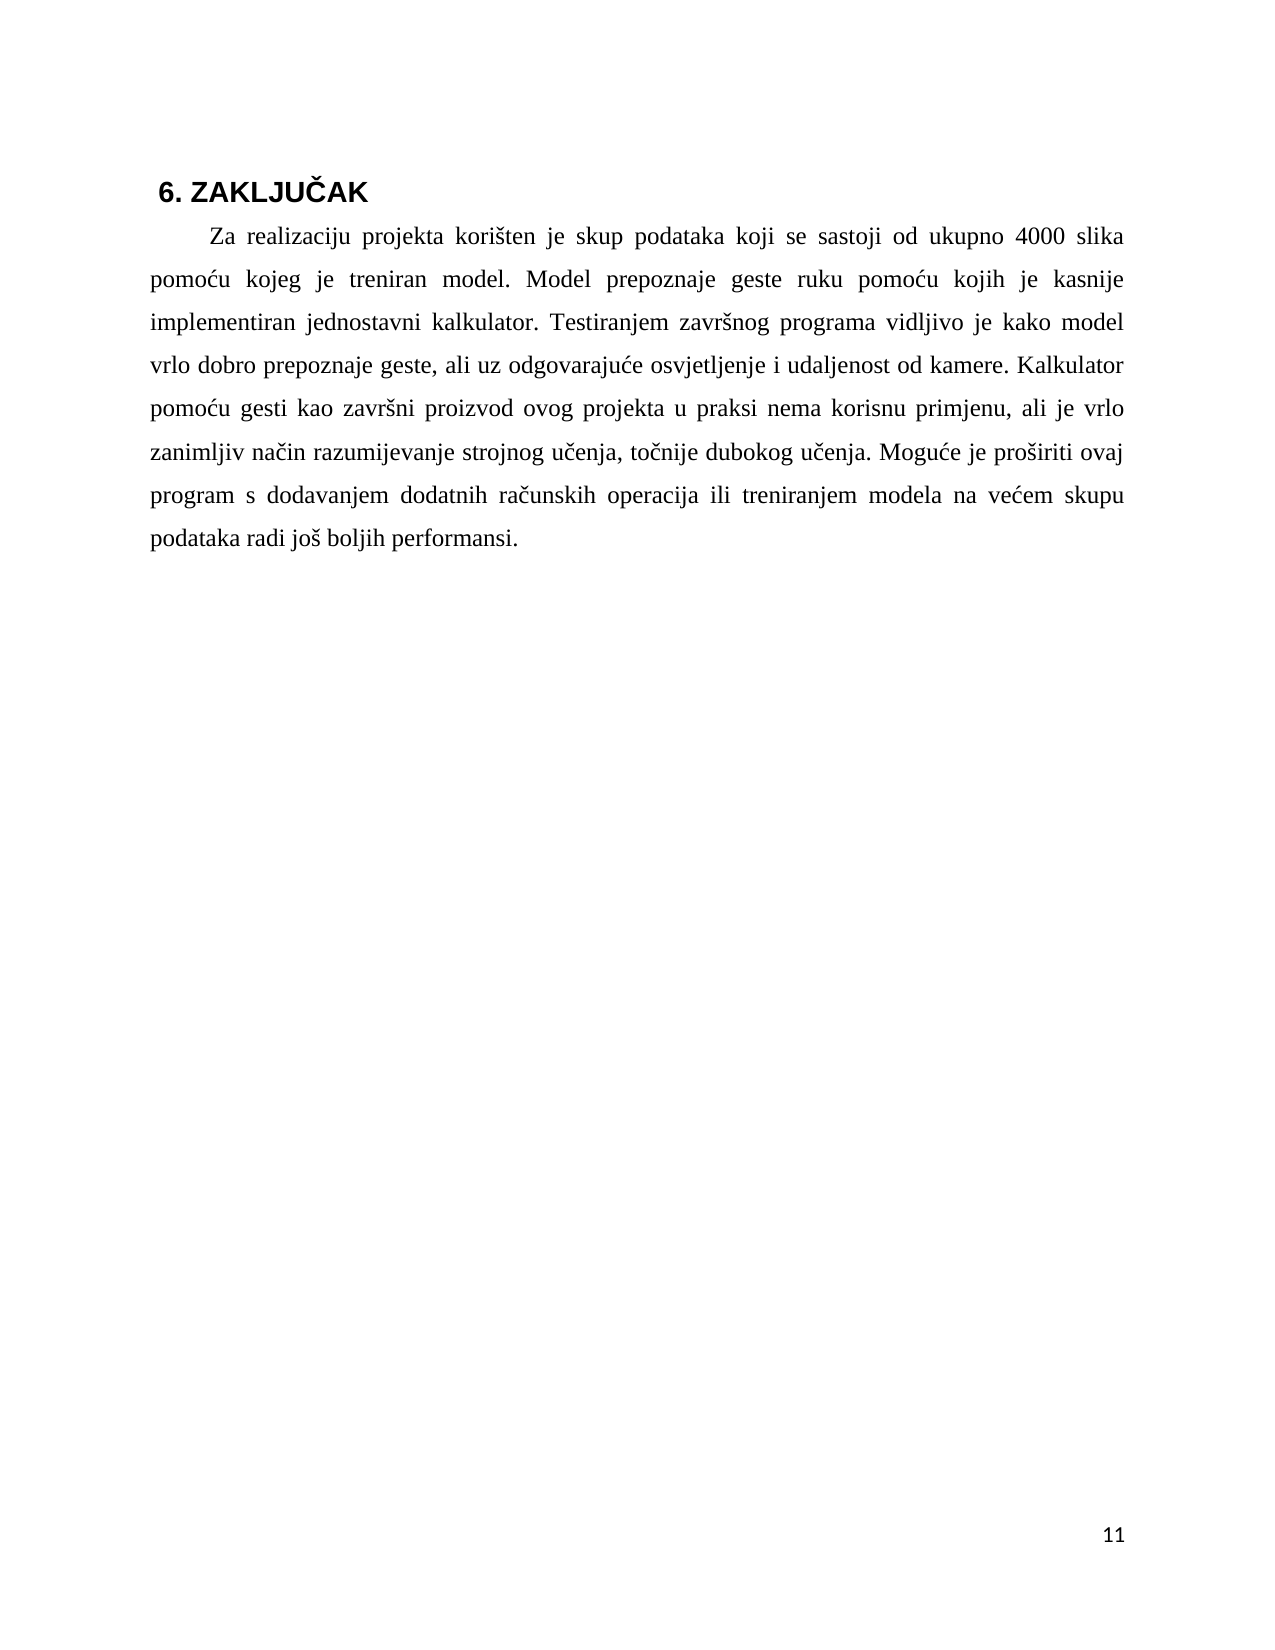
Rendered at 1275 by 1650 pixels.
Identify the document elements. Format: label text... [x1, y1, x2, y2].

text Za realizaciju projekta korišten je skup podataka koji se sastoji od ukupno 4000 slika pomoću kojeg je treniran model. Model prepoznaje geste ruku pomoću kojih je kasnije implementiran jednostavni kalkulator. Testiranjem završnog programa vidljivo je kako model vrlo dobro prepoznaje geste, ali uz odgovarajuće osvjetljenje i udaljenost od kamere. Kalkulator pomoću gesti kao završni proizvod ovog projekta u praksi nema korisnu primjenu, ali je vrlo zanimljiv način razumijevanje strojnog učenja, točnije dubokog učenja. Moguće je proširiti ovaj program s dodavanjem dodatnih računskih operacija ili treniranjem modela na većem skupu podataka radi još boljih performansi. [150, 221, 1125, 552]
subtitle 6. ZAKLJUČAK [150, 175, 1125, 208]
